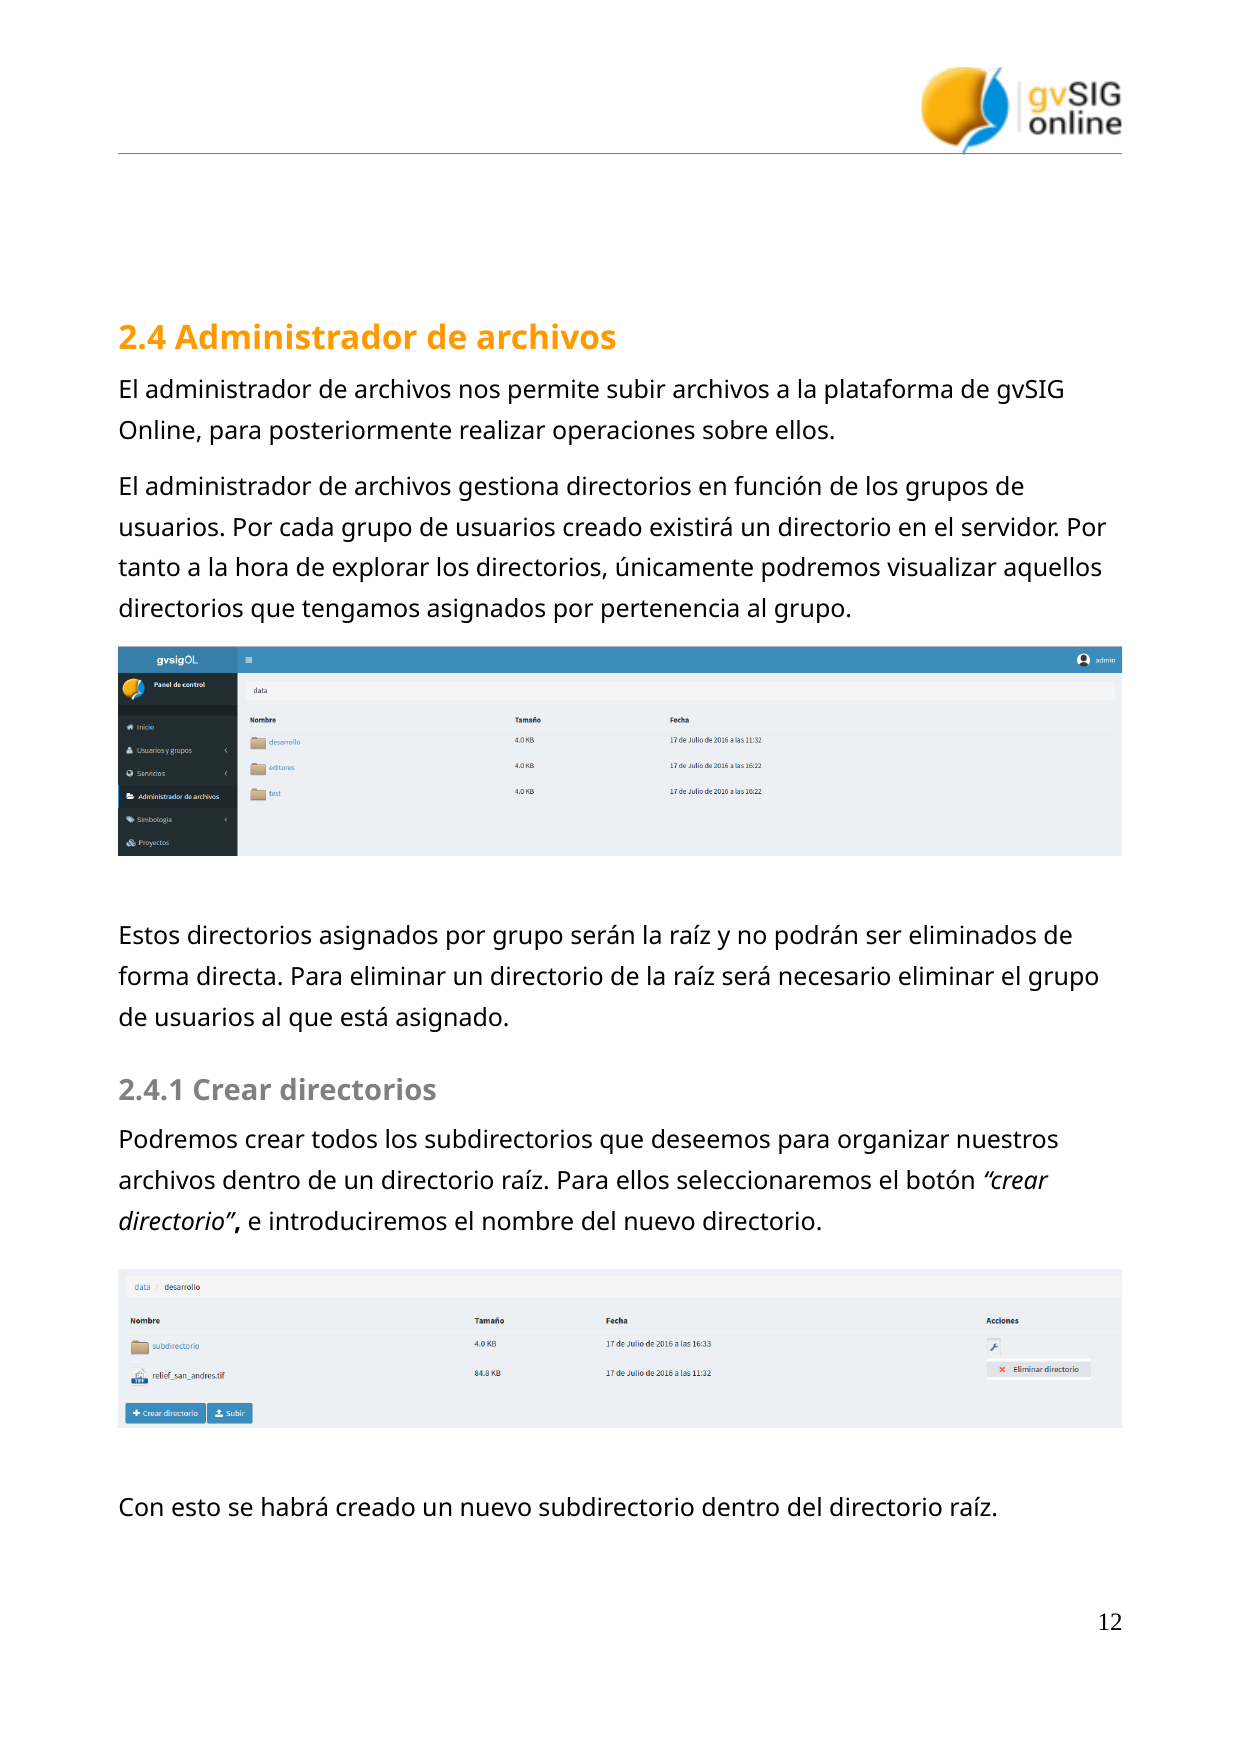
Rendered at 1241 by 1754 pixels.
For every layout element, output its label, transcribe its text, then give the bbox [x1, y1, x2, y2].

text El administrador de archivos gestiona directorios en función de los grupos de usuarios. Por cada grupo de usuarios creado existirá un directorio en el servidor. Por tanto a la hora de explorar los directorios, únicamente podremos visualizar aquellos directorios que tengamos asignados por pertenencia al grupo. [118, 468, 1122, 625]
text Con esto se habrá creado un nuevo subdirectorio dentro del directorio raíz. [118, 1490, 1122, 1524]
text Estos directorios asignados por grupo serán la raíz y no podrán ser eliminados de forma directa. Para eliminar un directorio de la raíz será necesario eliminar el grupo de usuarios al que está asignado. [118, 918, 1122, 1034]
text Podremos crear todos los subdirectorios que deseemos para organizar nuestros archivos dentro de un directorio raíz. Para ellos seleccionaremos el botón “crear directorio”, e introduciremos el nombre del nuevo directorio. [118, 1122, 1122, 1237]
picture [118, 646, 1123, 856]
subtitle 2.4.1 Crear directorios [118, 1069, 1122, 1109]
picture [118, 1269, 1123, 1428]
text El administrador de archivos nos permite subir archivos a la plataforma de gvSIG Online, para posteriormente realizar operaciones sobre ellos. [118, 372, 1122, 447]
picture [921, 67, 1122, 155]
subtitle 2.4 Administrador de archivos [118, 314, 1122, 360]
